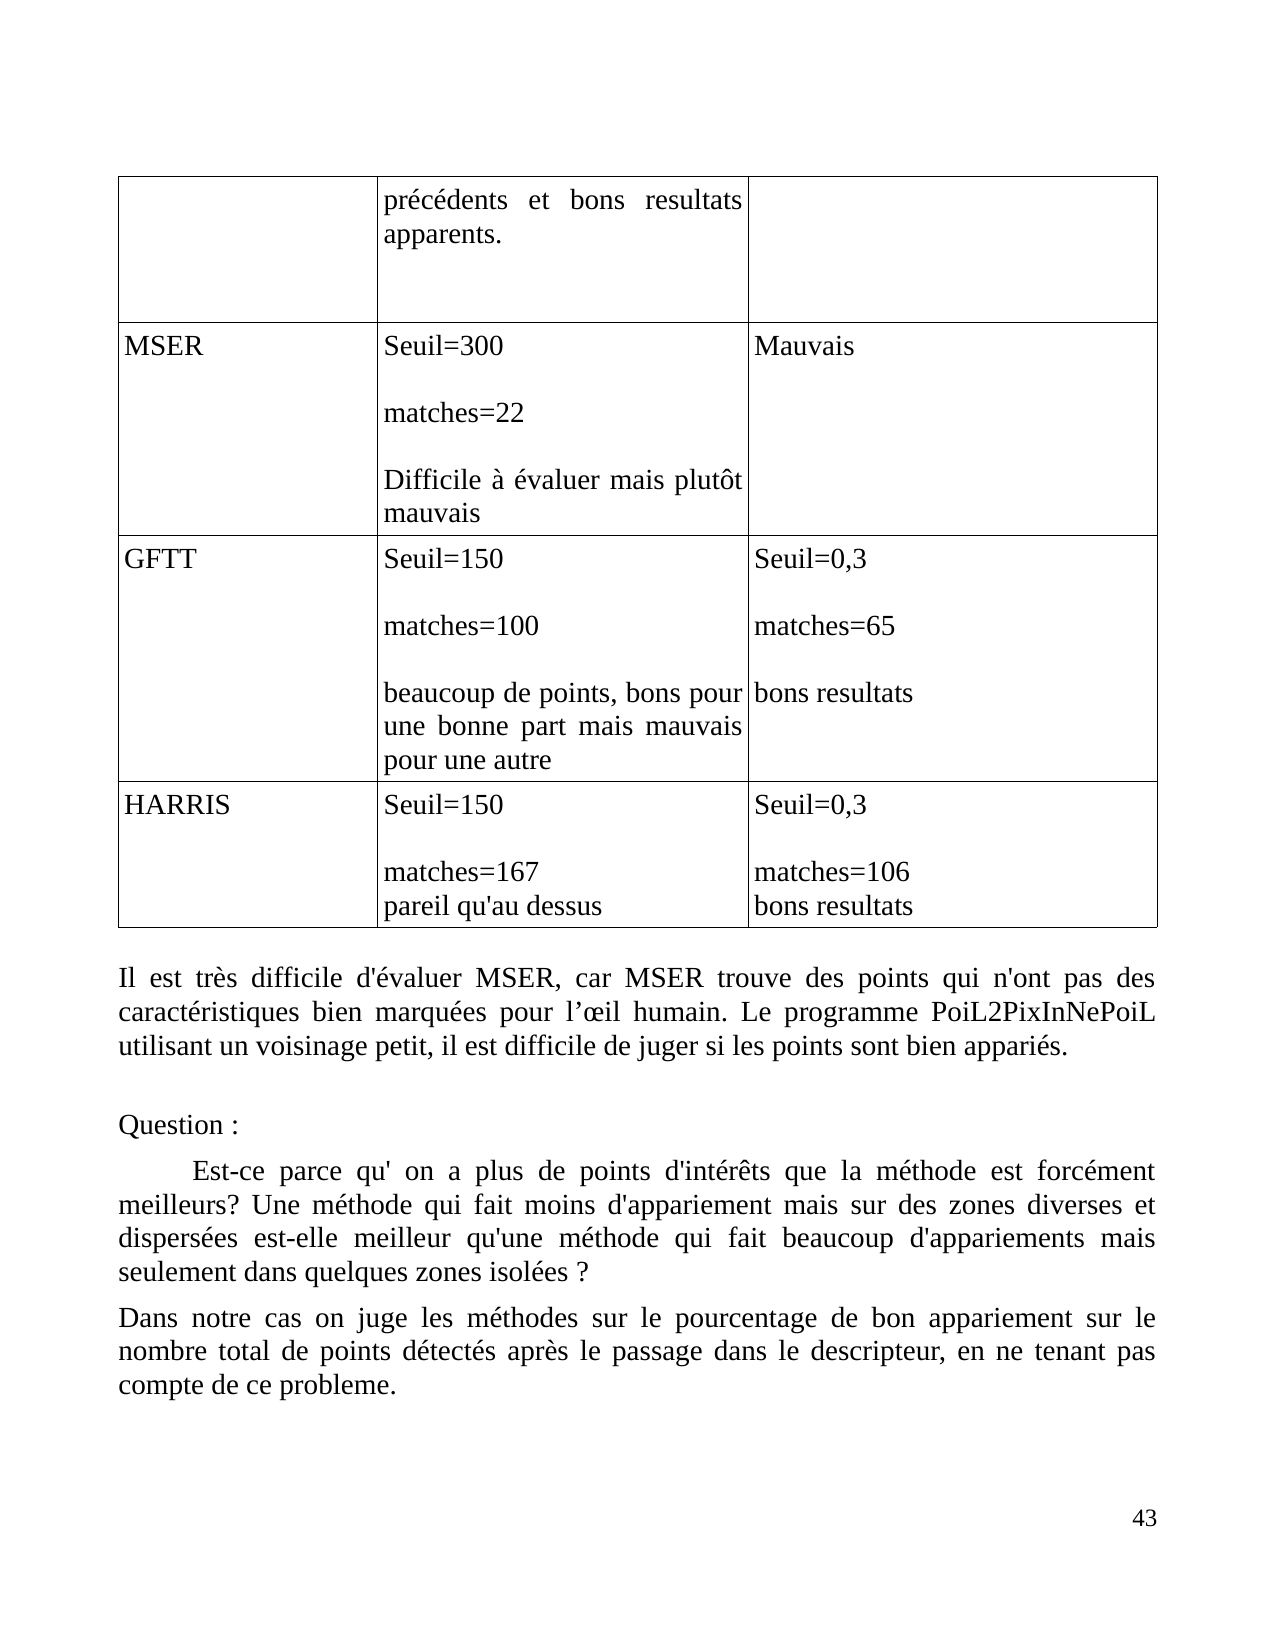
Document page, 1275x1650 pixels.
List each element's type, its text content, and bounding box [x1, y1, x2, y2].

text Il est très difficile d'évaluer MSER, car MSER trouve des points qui n'ont pas des caractéristiques bien marquées pour l’œil humain. Le programme PoiL2PixInNePoiL utilisant un voisinage petit, il est difficile de juger si les points sont bien appariés. [118, 961, 1157, 1061]
table_cell Mauvais [749, 323, 1157, 535]
table_cell Seuil=300 matches=22 Difficile à évaluer mais plutôt mauvais [378, 323, 748, 535]
table_cell [119, 177, 377, 322]
table_cell Seuil=150 matches=167 pareil qu'au dessus [378, 782, 748, 927]
table_cell Seuil=0,3 matches=65 bons resultats [749, 536, 1157, 781]
text Est-ce parce qu' on a plus de points d'intérêts que la méthode est forcément meilleurs? Une méthode qui fait moins d'appariement mais sur des zones diverses et dispersées est-elle meilleur qu'une méthode qui fait beaucoup d'appariements mais seulement dans quelques zones isolées ? [118, 1153, 1157, 1287]
table_cell Seuil=0,3 matches=106 bons resultats [749, 782, 1157, 927]
text Question : [118, 1107, 1157, 1141]
table_cell précédents et bons resultats apparents. [378, 177, 748, 322]
table_cell MSER [119, 323, 377, 535]
table_cell GFTT [119, 536, 377, 781]
table_cell HARRIS [119, 782, 377, 927]
text Dans notre cas on juge les méthodes sur le pourcentage de bon appariement sur le nombre total de points détectés après le passage dans le descripteur, en ne tenant pas compte de ce probleme. [118, 1300, 1157, 1401]
table_cell Seuil=150 matches=100 beaucoup de points, bons pour une bonne part mais mauvais pour une autre [378, 536, 748, 781]
table_cell [749, 177, 1157, 322]
